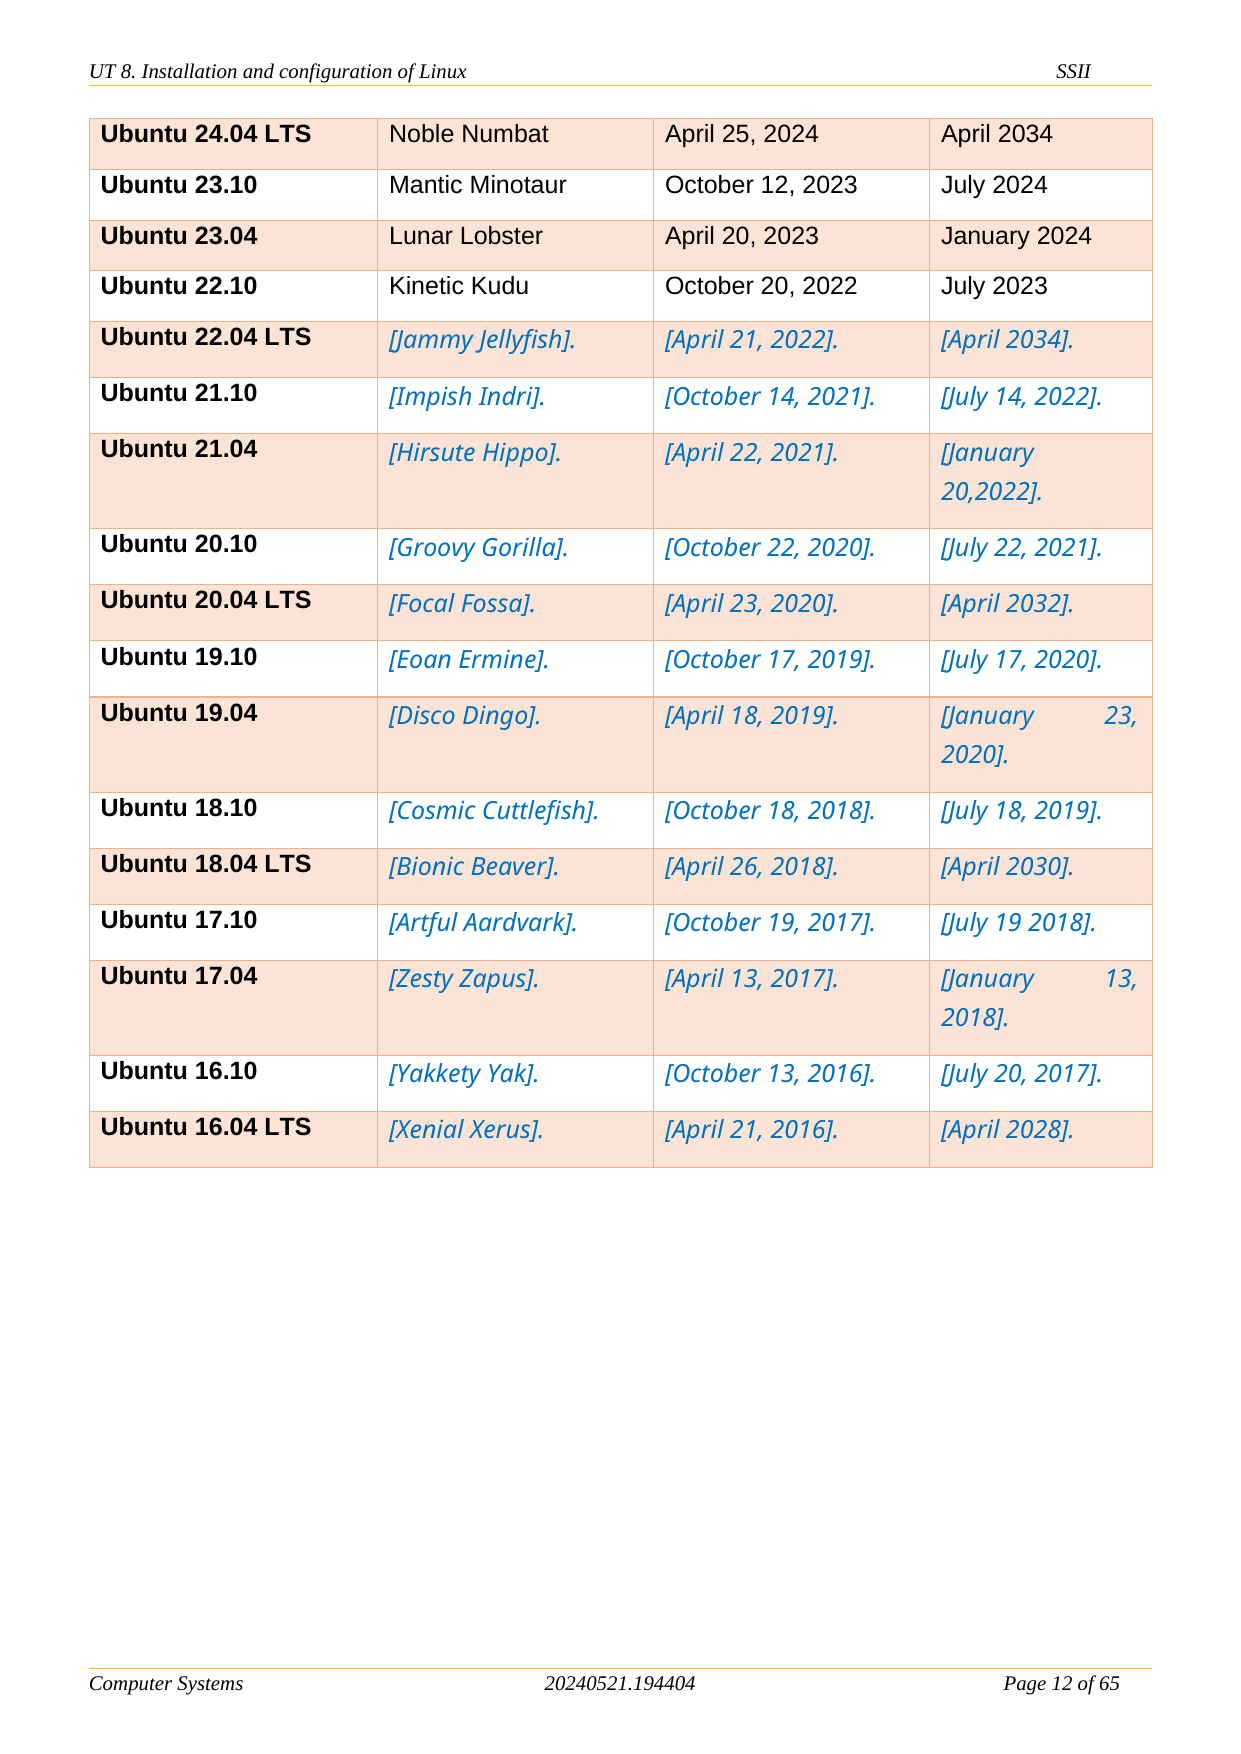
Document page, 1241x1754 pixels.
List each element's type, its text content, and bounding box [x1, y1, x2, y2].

table_cell April 2034 [930, 119, 1152, 169]
table_cell [Eoan Ermine]. [378, 641, 653, 696]
table_cell Ubuntu 18.10 [90, 793, 377, 848]
table_cell Lunar Lobster [378, 221, 653, 270]
table_cell [April 26, 2018]. [654, 849, 929, 904]
table_cell Kinetic Kudu [378, 271, 653, 321]
table_cell Ubuntu 16.10 [90, 1056, 377, 1111]
table_cell [April 18, 2019]. [654, 698, 929, 792]
table_cell Noble Numbat [378, 119, 653, 169]
table_cell October 20, 2022 [654, 271, 929, 321]
table_cell [Disco Dingo]. [378, 698, 653, 792]
table_cell [April 21, 2016]. [654, 1112, 929, 1167]
table_cell July 2024 [930, 170, 1152, 219]
table_cell Ubuntu 23.04 [90, 221, 377, 270]
table_cell [October 18, 2018]. [654, 793, 929, 848]
table_cell Ubuntu 22.04 LTS [90, 322, 377, 377]
table_cell [July 14, 2022]. [930, 378, 1152, 433]
table_cell [July 19 2018]. [930, 905, 1152, 960]
table_cell Ubuntu 18.04 LTS [90, 849, 377, 904]
table_cell [Jammy Jellyfish]. [378, 322, 653, 377]
table_cell [April 13, 2017]. [654, 961, 929, 1055]
table_cell [Zesty Zapus]. [378, 961, 653, 1055]
table_cell July 2023 [930, 271, 1152, 321]
table_cell Ubuntu 16.04 LTS [90, 1112, 377, 1167]
table_cell January 2024 [930, 221, 1152, 270]
table_cell [Hirsute Hippo]. [378, 434, 653, 528]
table_cell Ubuntu 21.04 [90, 434, 377, 528]
table_cell Ubuntu 20.10 [90, 529, 377, 584]
table_cell Ubuntu 21.10 [90, 378, 377, 433]
table_cell [January 23, 2020]. [930, 698, 1152, 792]
table_cell [April 2034]. [930, 322, 1152, 377]
table_cell [Yakkety Yak]. [378, 1056, 653, 1111]
table_cell [Bionic Beaver]. [378, 849, 653, 904]
table_cell [April 23, 2020]. [654, 585, 929, 640]
table_cell Ubuntu 20.04 LTS [90, 585, 377, 640]
table_cell April 20, 2023 [654, 221, 929, 270]
table_cell [Cosmic Cuttlefish]. [378, 793, 653, 848]
table_cell [Impish Indri]. [378, 378, 653, 433]
table_cell [July 20, 2017]. [930, 1056, 1152, 1111]
table_cell [April 2028]. [930, 1112, 1152, 1167]
table_cell Ubuntu 17.10 [90, 905, 377, 960]
table_cell [October 17, 2019]. [654, 641, 929, 696]
table_cell [April 22, 2021]. [654, 434, 929, 528]
table_cell [January 13, 2018]. [930, 961, 1152, 1055]
table_cell October 12, 2023 [654, 170, 929, 219]
table_cell April 25, 2024 [654, 119, 929, 169]
table_cell [October 19, 2017]. [654, 905, 929, 960]
table_cell [Groovy Gorilla]. [378, 529, 653, 584]
table_cell Ubuntu 22.10 [90, 271, 377, 321]
table_cell [Artful Aardvark]. [378, 905, 653, 960]
table_cell [October 13, 2016]. [654, 1056, 929, 1111]
table_cell [October 22, 2020]. [654, 529, 929, 584]
table_cell [July 22, 2021]. [930, 529, 1152, 584]
table_cell Ubuntu 24.04 LTS [90, 119, 377, 169]
table_cell [July 18, 2019]. [930, 793, 1152, 848]
table_cell Ubuntu 23.10 [90, 170, 377, 219]
table_cell Mantic Minotaur [378, 170, 653, 219]
table_cell Ubuntu 19.04 [90, 698, 377, 792]
table_cell [April 2030]. [930, 849, 1152, 904]
table_cell [Focal Fossa]. [378, 585, 653, 640]
table_cell Ubuntu 17.04 [90, 961, 377, 1055]
table_cell [Xenial Xerus]. [378, 1112, 653, 1167]
table_cell [January 20,2022]. [930, 434, 1152, 528]
table_cell Ubuntu 19.10 [90, 641, 377, 696]
table_cell [October 14, 2021]. [654, 378, 929, 433]
table_cell [April 21, 2022]. [654, 322, 929, 377]
table_cell [April 2032]. [930, 585, 1152, 640]
table_cell [July 17, 2020]. [930, 641, 1152, 696]
